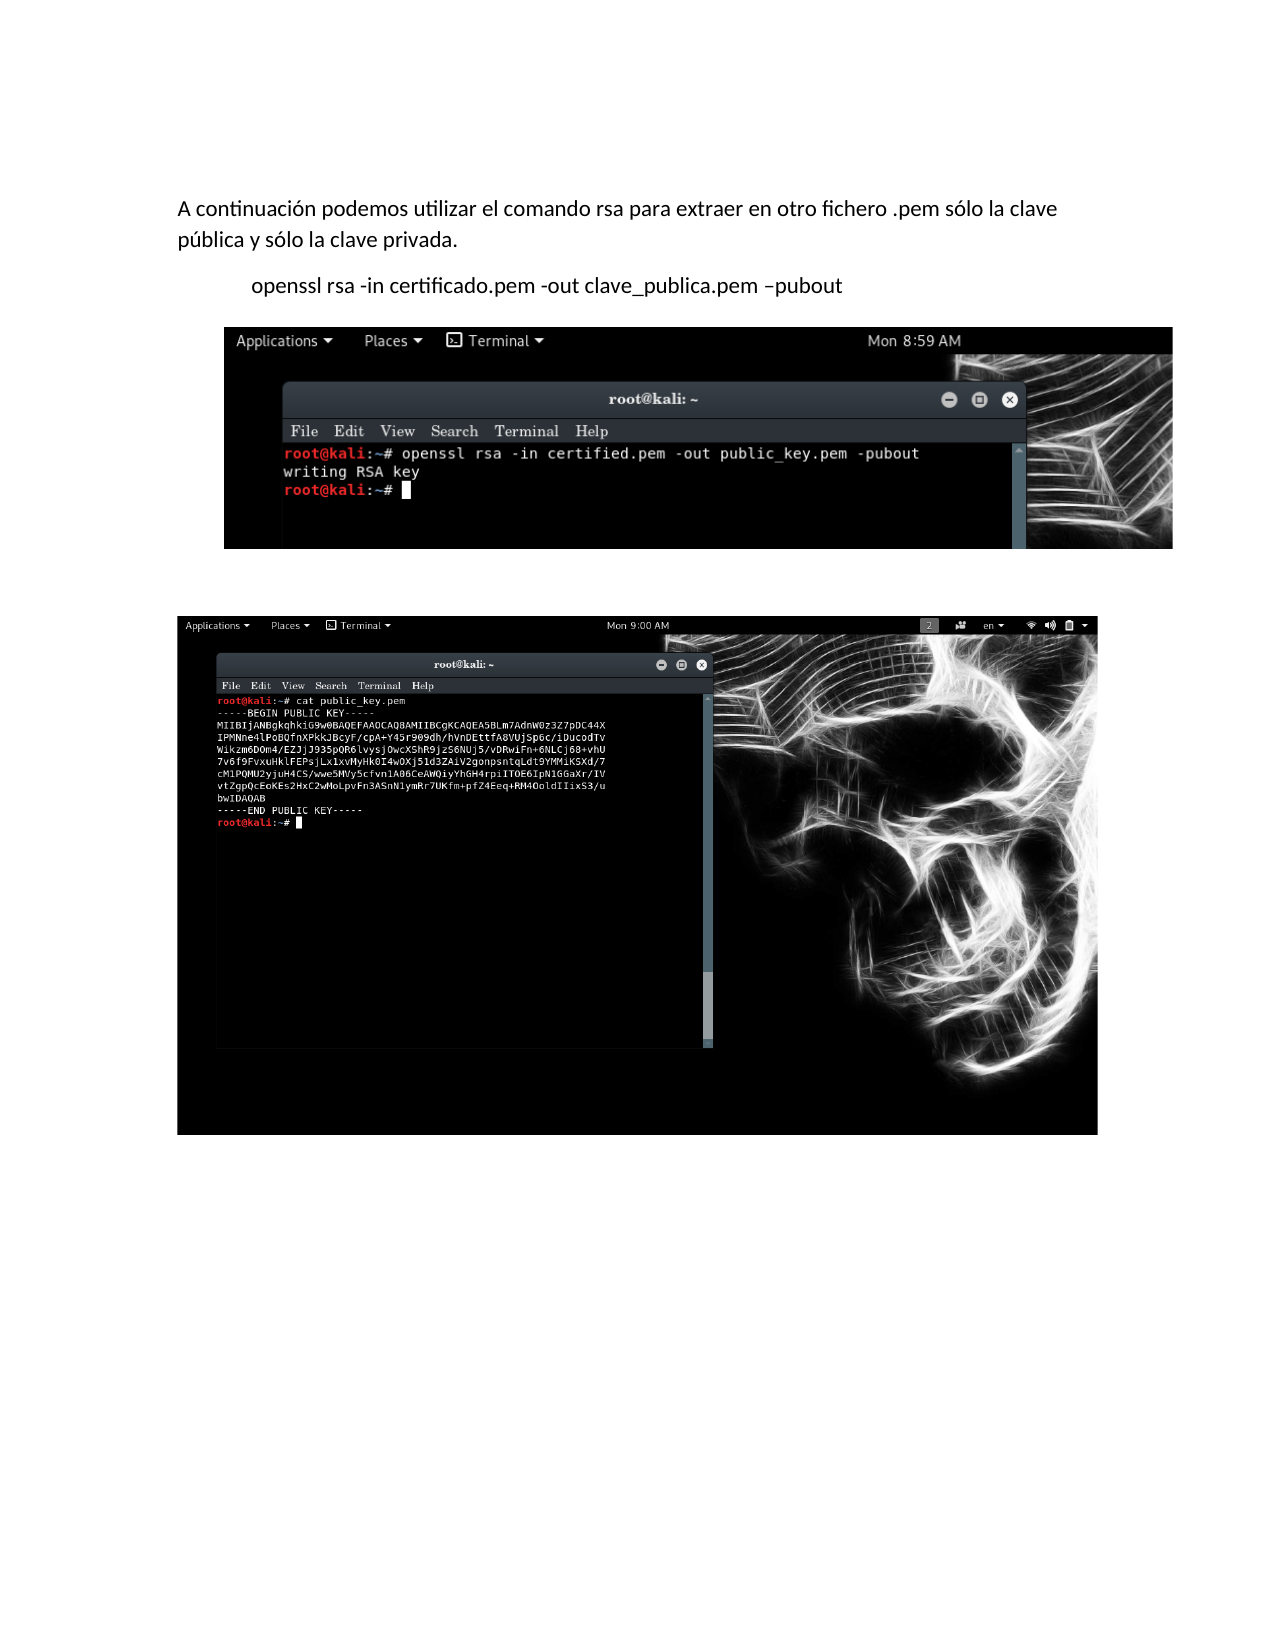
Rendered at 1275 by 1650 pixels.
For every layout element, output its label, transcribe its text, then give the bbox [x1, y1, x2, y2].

text A continuación podemos utilizar el comando rsa para extraer en otro fichero .pem sólo la clave pública y sólo la clave privada. [177, 194, 1098, 253]
picture [177, 616, 1098, 1135]
text openssl rsa -in certificado.pem -out clave_publica.pem –pubout [177, 272, 1098, 299]
